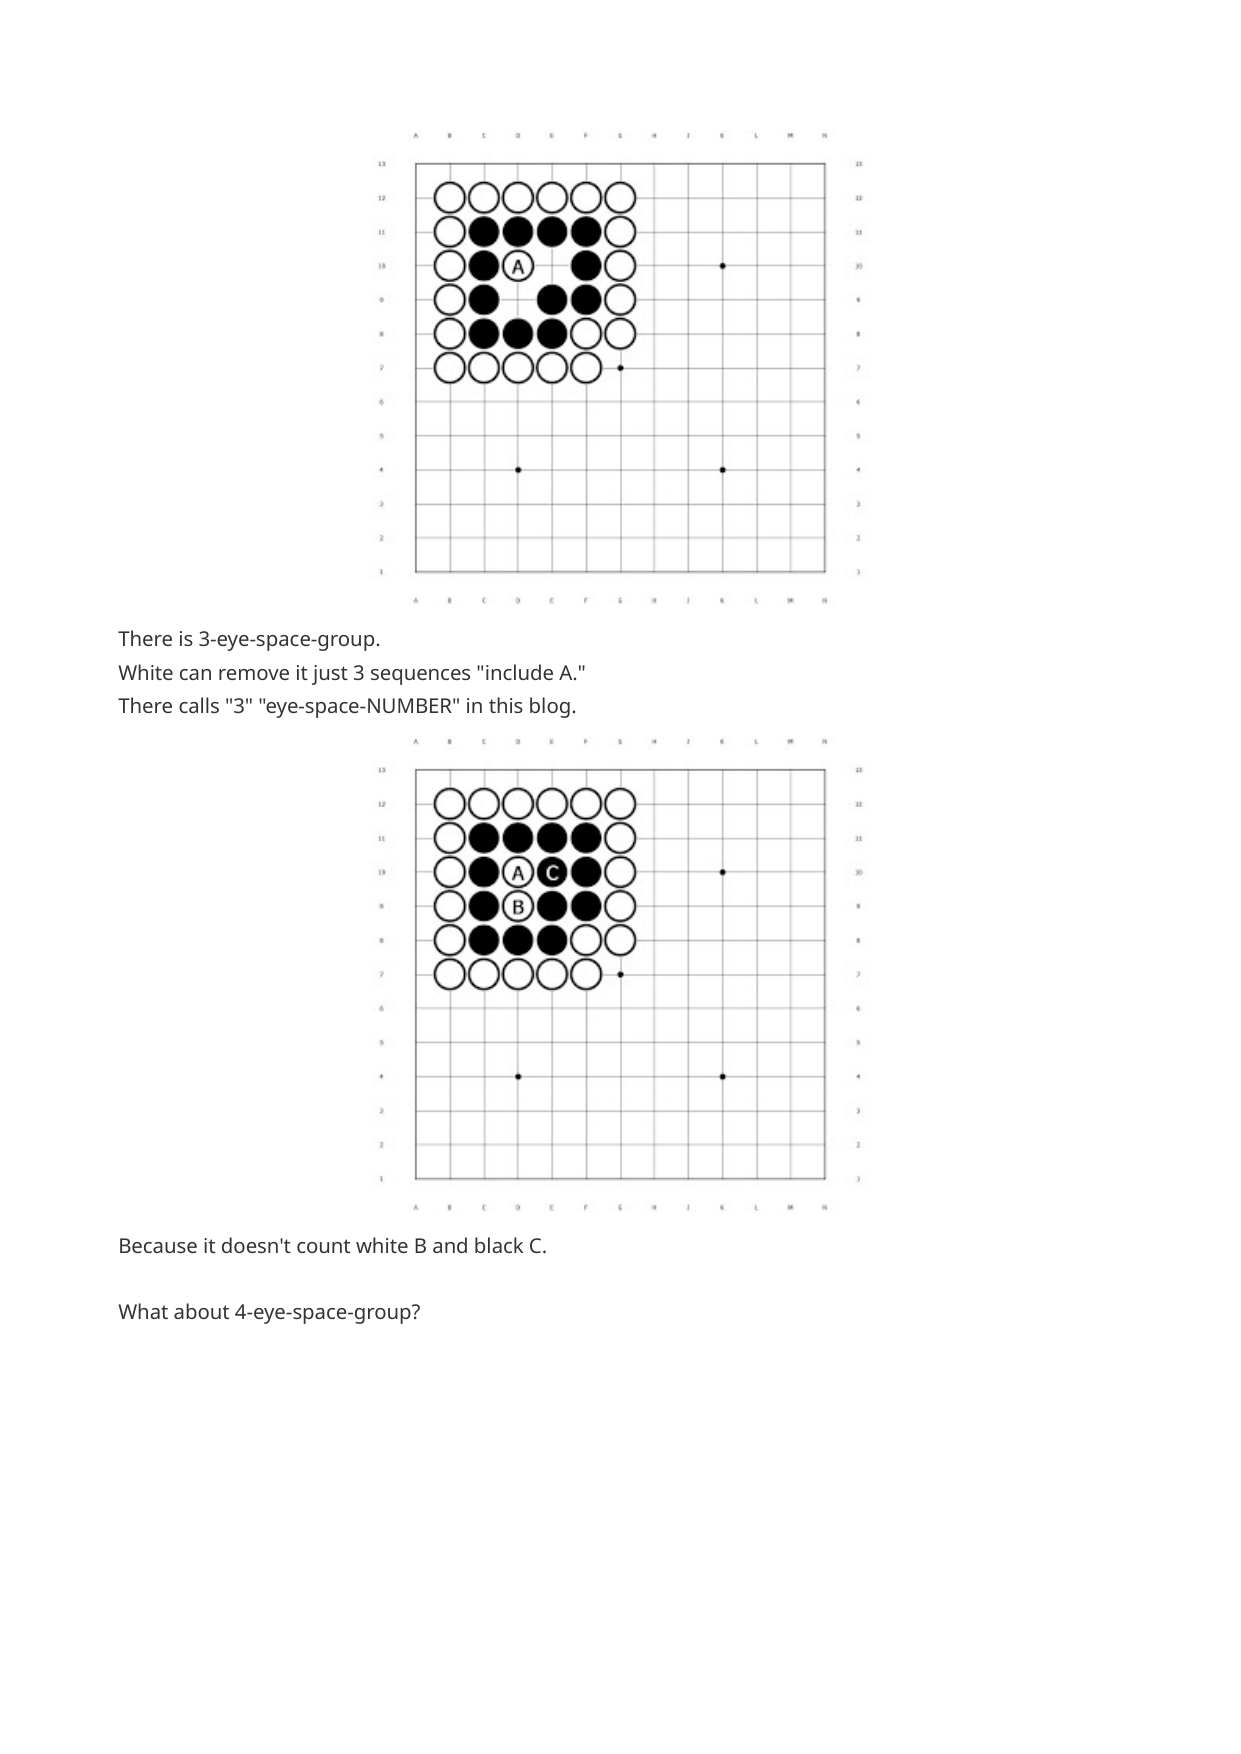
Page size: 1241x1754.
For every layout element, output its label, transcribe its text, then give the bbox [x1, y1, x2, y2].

text Because it doesn't count white B and black C. What about 4-eye-space-group? [118, 1231, 1122, 1326]
picture [371, 726, 870, 1224]
picture [371, 119, 870, 618]
text There is 3-eye-space-group. White can remove it just 3 sequences "include A." There calls "3" "eye-space-NUMBER" in this blog. [118, 625, 1122, 719]
